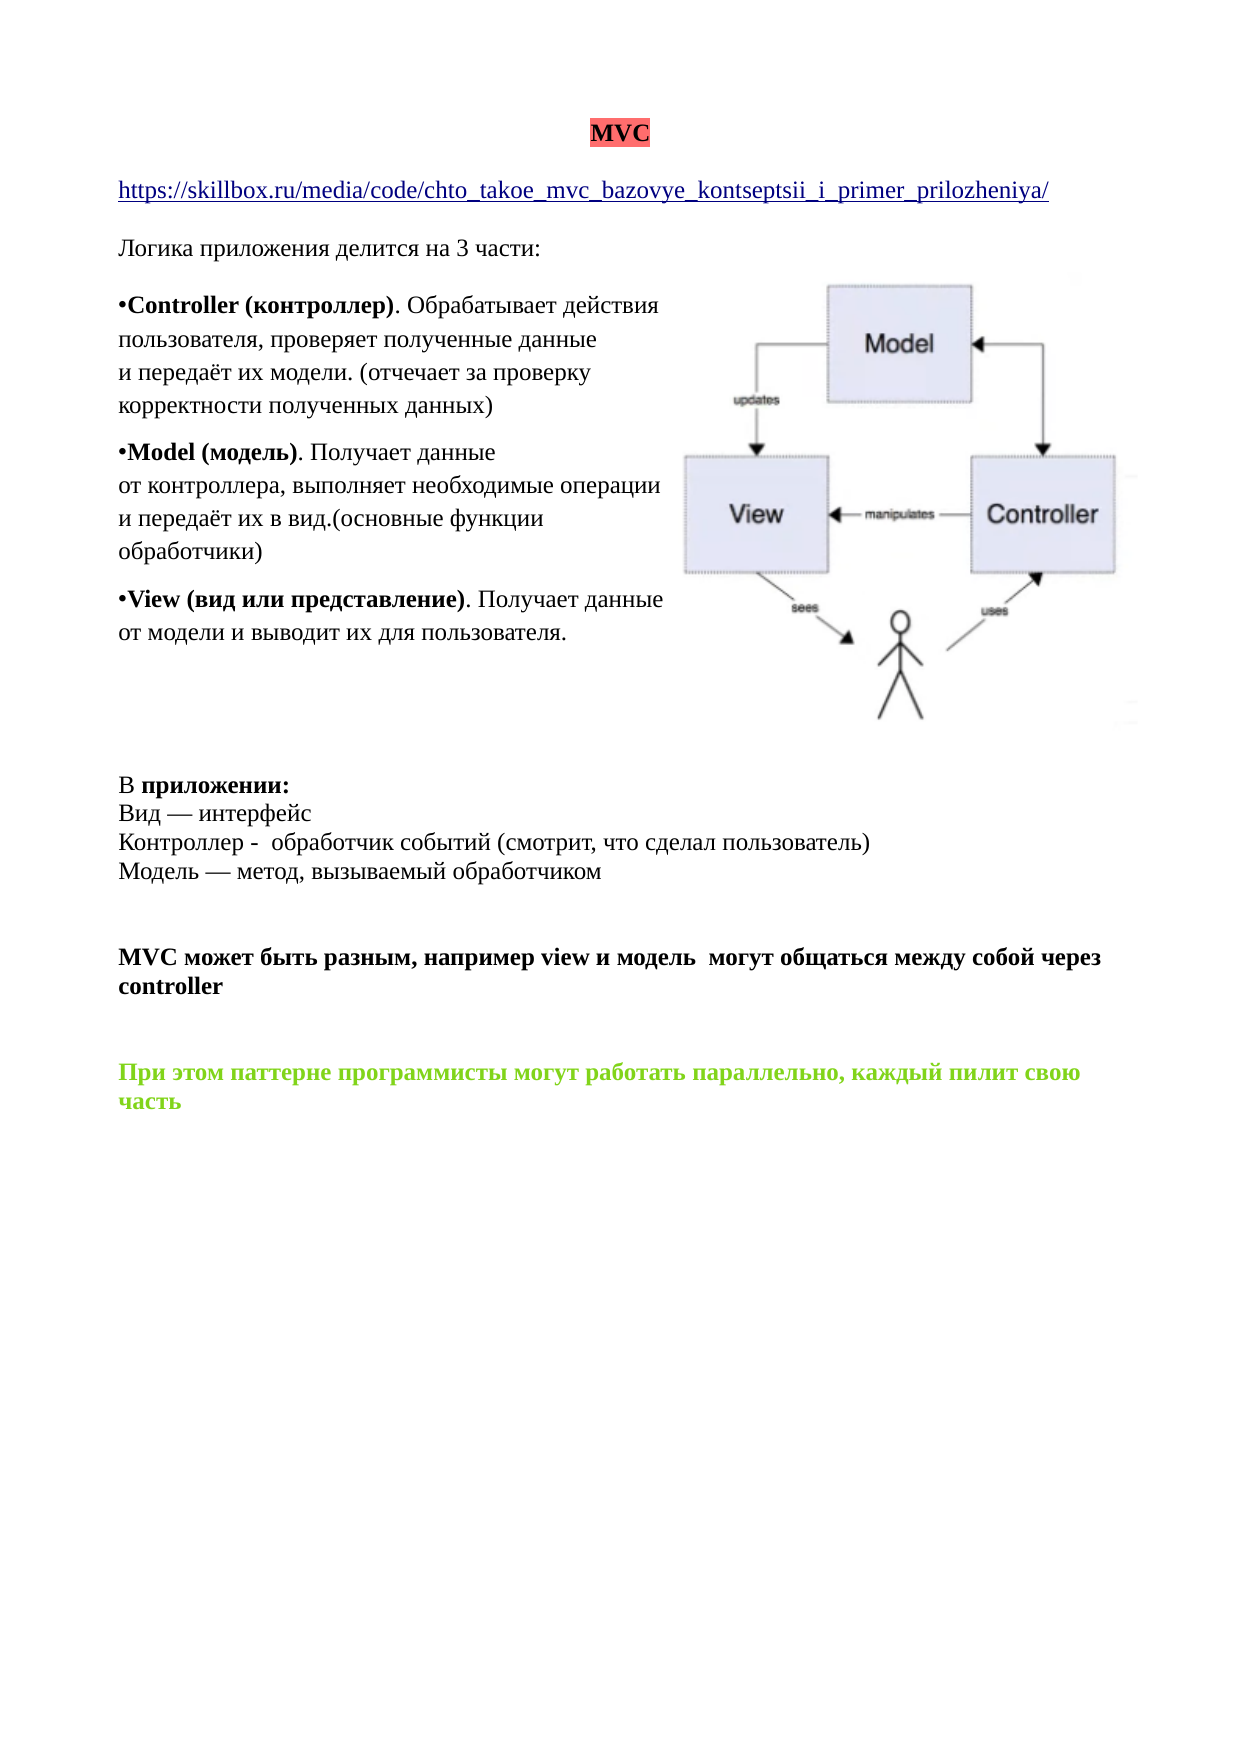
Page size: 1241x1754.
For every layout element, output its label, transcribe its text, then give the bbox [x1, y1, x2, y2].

list View (вид или представление). Получает данные от модели и выводит их для пользователя. [118, 584, 667, 646]
text Модель — метод, вызываемый обработчиком [118, 856, 1122, 885]
text https://skillbox.ru/media/code/chto_takoe_mvc_bazovye_kontseptsii_i_primer_prilozheniya/ [118, 176, 1122, 204]
list Model (модель). Получает данные от контроллера, выполняет необходимые операции и передаёт их в вид.(основные функции обработчики) [118, 437, 667, 565]
text MVC может быть разным, например view и модель могут общаться между собой через controller [118, 942, 1122, 1000]
text При этом паттерне программисты могут работать параллельно, каждый пилит свою часть [118, 1057, 1122, 1115]
text Логика приложения делится на 3 части: [118, 233, 1122, 262]
text В приложении: [118, 770, 1122, 798]
text MVC [118, 118, 1122, 147]
text Вид — интерфейс [118, 798, 1122, 827]
picture [667, 271, 1138, 731]
text Контроллер - обработчик событий (смотрит, что сделал пользователь) [118, 827, 1122, 856]
list Controller (контроллер). Обрабатывает действия пользователя, проверяет полученные данные и передаёт их модели. (отчечает за проверку корректности полученных данных) [118, 291, 667, 418]
